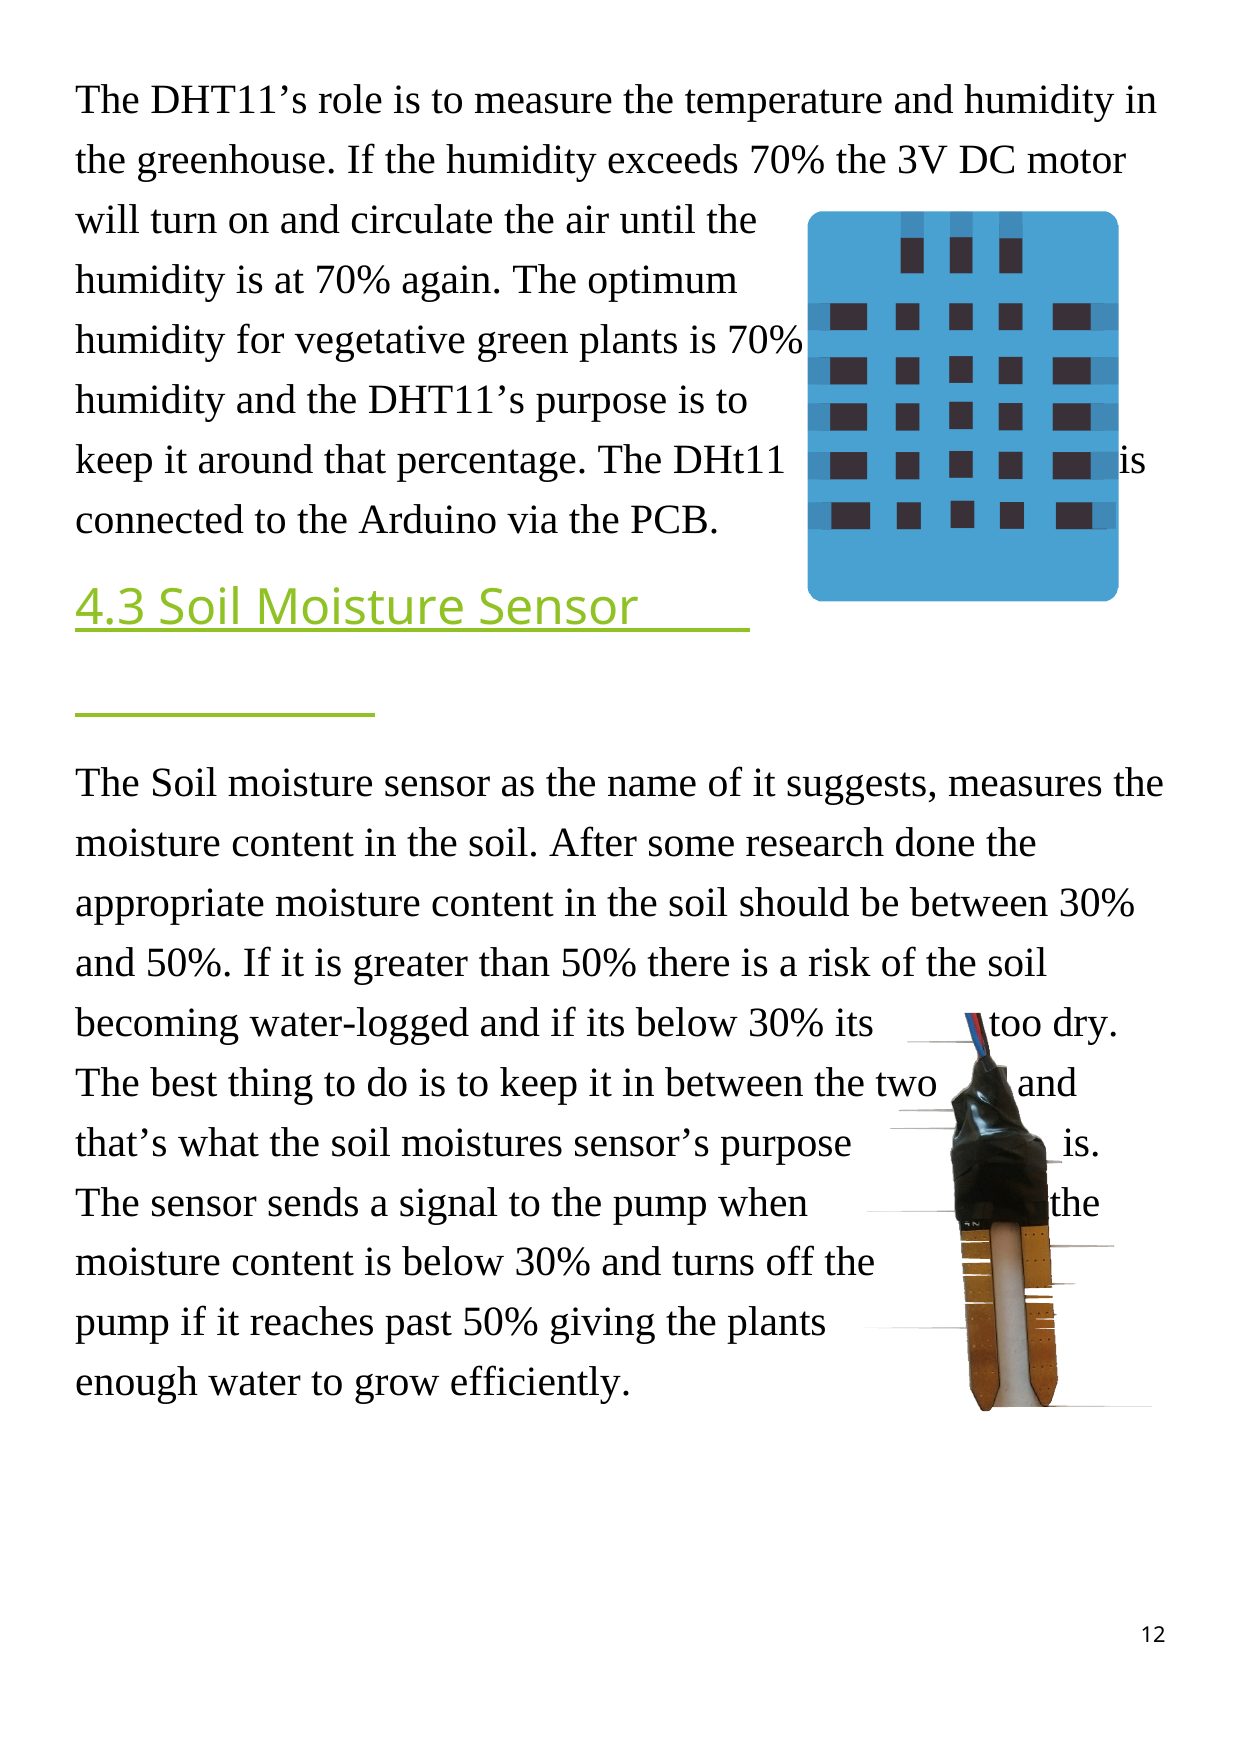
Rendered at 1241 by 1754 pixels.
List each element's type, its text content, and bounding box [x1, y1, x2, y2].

text 4.3 Soil Moisture Sensor [75, 571, 1165, 724]
text The DHT11’s role is to measure the temperature and humidity in the greenhouse. If the humidity exceeds 70% the 3V DC motor will turn on and circulate the air until the humidity is at 70% again. The optimum humidity for vegetative green plants is 70% humidity and the DHT11’s purpose is to keep it around that percentage. The DHt11 is connected to the Arduino via the PCB. [75, 75, 1165, 542]
text The Soil moisture sensor as the name of it suggests, measures the moisture content in the soil. After some research done the appropriate moisture content in the soil should be between 30% and 50%. If it is greater than 50% there is a risk of the soil becoming water-logged and if its below 30% its too dry. The best thing to do is to keep it in between the two and that’s what the soil moistures sensor’s purpose is. The sensor sends a signal to the pump when the moisture content is below 30% and turns off the pump if it reaches past 50% giving the plants enough water to grow efficiently. [75, 758, 1165, 1404]
